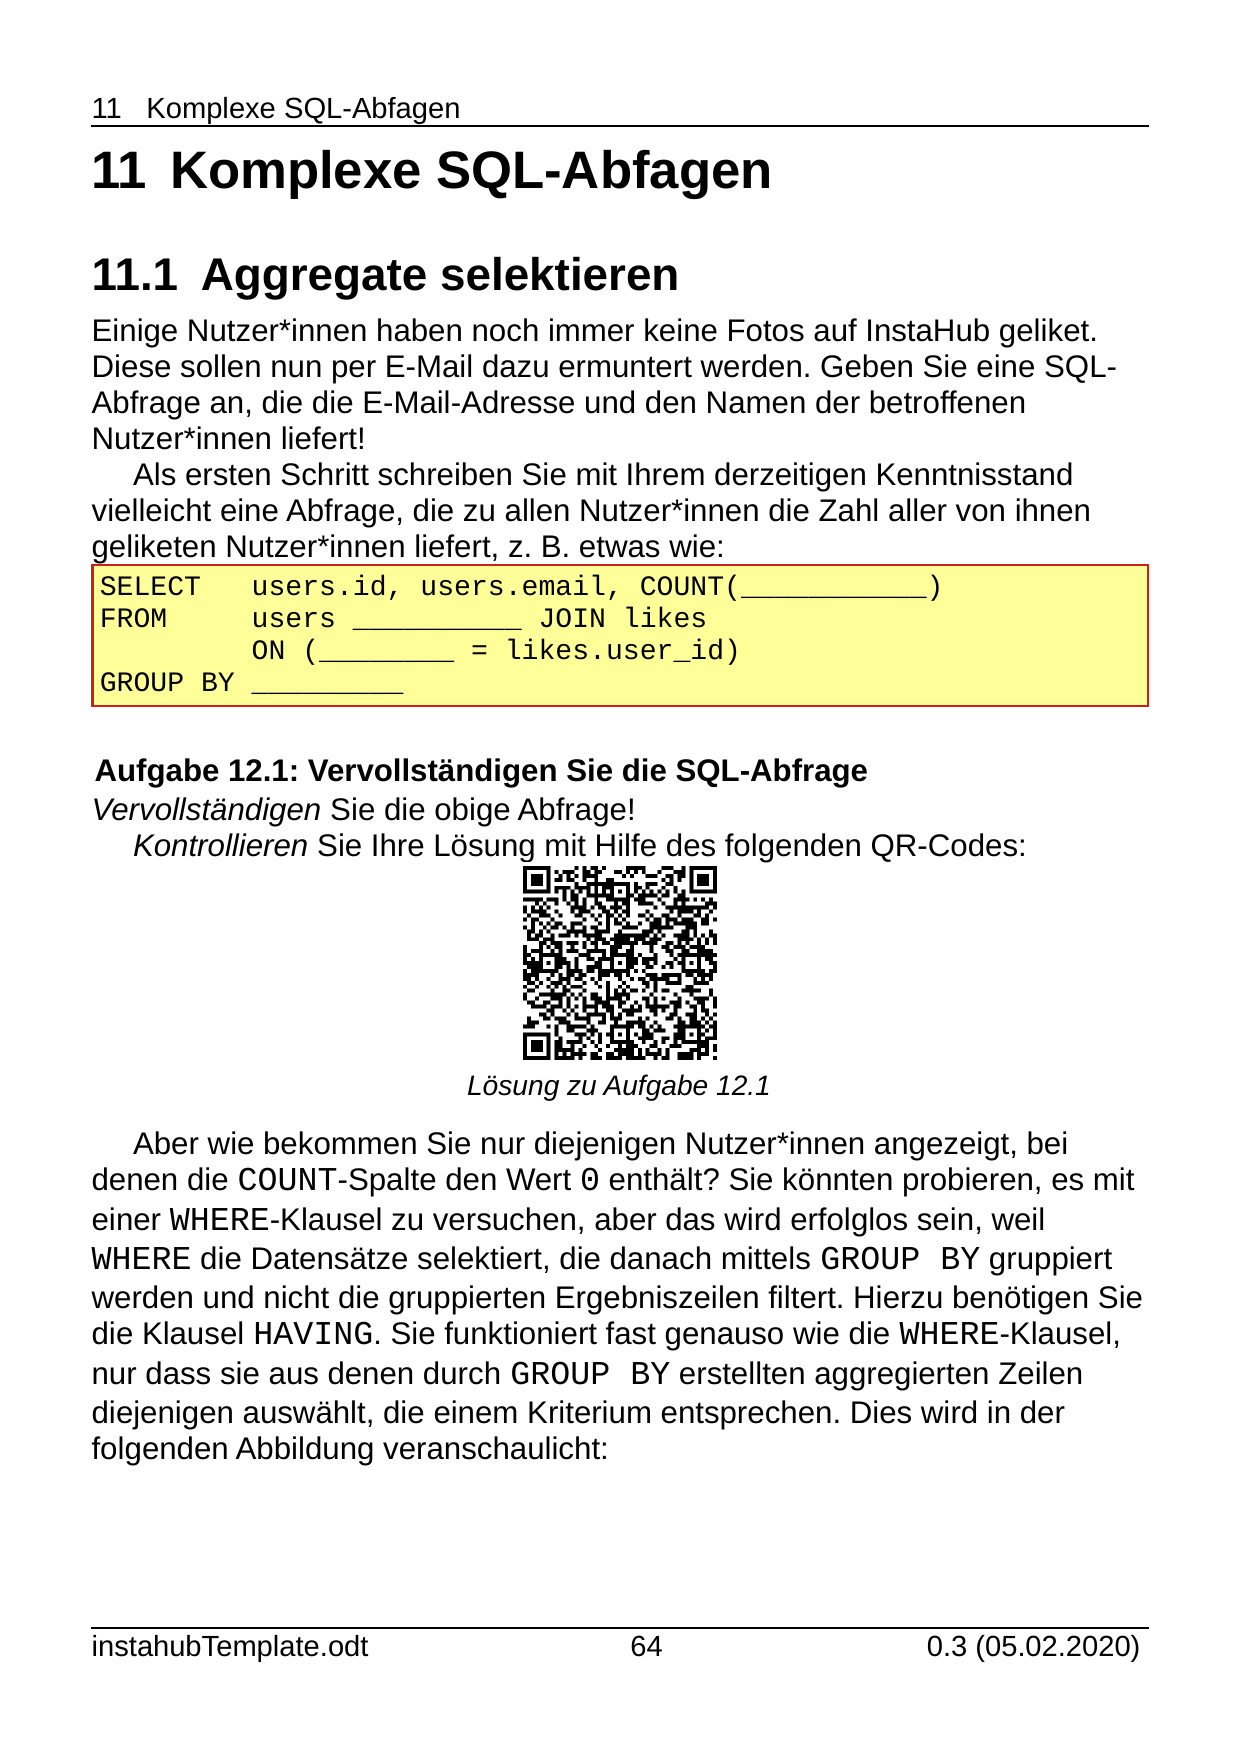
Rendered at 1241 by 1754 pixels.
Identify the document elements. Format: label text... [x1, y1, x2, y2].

text Als ersten Schritt schreiben Sie mit Ihrem derzeitigen Kenntnisstand vielleicht eine Abfrage, die zu allen Nutzer*innen die Zahl aller von ihnen geliketen Nutzer*innen liefert, z. B. etwas wie: [91, 456, 1149, 564]
text Lösung zu Aufgabe 12.1 [91, 1069, 1149, 1101]
text Vervollständigen Sie die obige Abfrage! [91, 791, 1149, 827]
text GROUP BY _________ [94, 659, 1147, 705]
picture [519, 862, 721, 1064]
subtitle Aggregate selektieren [91, 247, 1149, 300]
text ON (________ = likes.user_id) [94, 628, 1147, 659]
subtitle Aufgabe 12.1: Vervollständigen Sie die SQL-Abfrage [91, 749, 1149, 791]
text Kontrollieren Sie Ihre Lösung mit Hilfe des folgenden QR-Codes: [91, 827, 1149, 862]
text Einige Nutzer*innen haben noch immer keine Fotos auf InstaHub geliket. Diese sollen nun per E-Mail dazu ermuntert werden. Geben Sie eine SQL-Abfrage an, die die E-Mail-Adresse und den Namen der betroffenen Nutzer*innen liefert! [91, 312, 1149, 456]
text SELECT users.id, users.email, COUNT(___________) [94, 566, 1147, 596]
text FROM users __________ JOIN likes [94, 596, 1147, 628]
text Aber wie bekommen Sie nur diejenigen Nutzer*innen angezeigt, bei denen die COUNT-Spalte den Wert 0 enthält? Sie könnten probieren, es mit einer WHERE-Klausel zu versuchen, aber das wird erfolglos sein, weil WHERE die Datensätze selektiert, die danach mittels GROUP BY gruppiert werden und nicht die gruppierten Ergebniszeilen filtert. Hierzu benötigen Sie die Klausel HAVING. Sie funktioniert fast genauso wie die WHERE-Klausel, nur dass sie aus denen durch GROUP BY erstellten aggregierten Zeilen diejenigen auswählt, die einem Kriterium entsprechen. Dies wird in der folgenden Abbildung veranschaulicht: [91, 1125, 1149, 1466]
subtitle Komplexe SQL-Abfagen [91, 139, 1149, 199]
